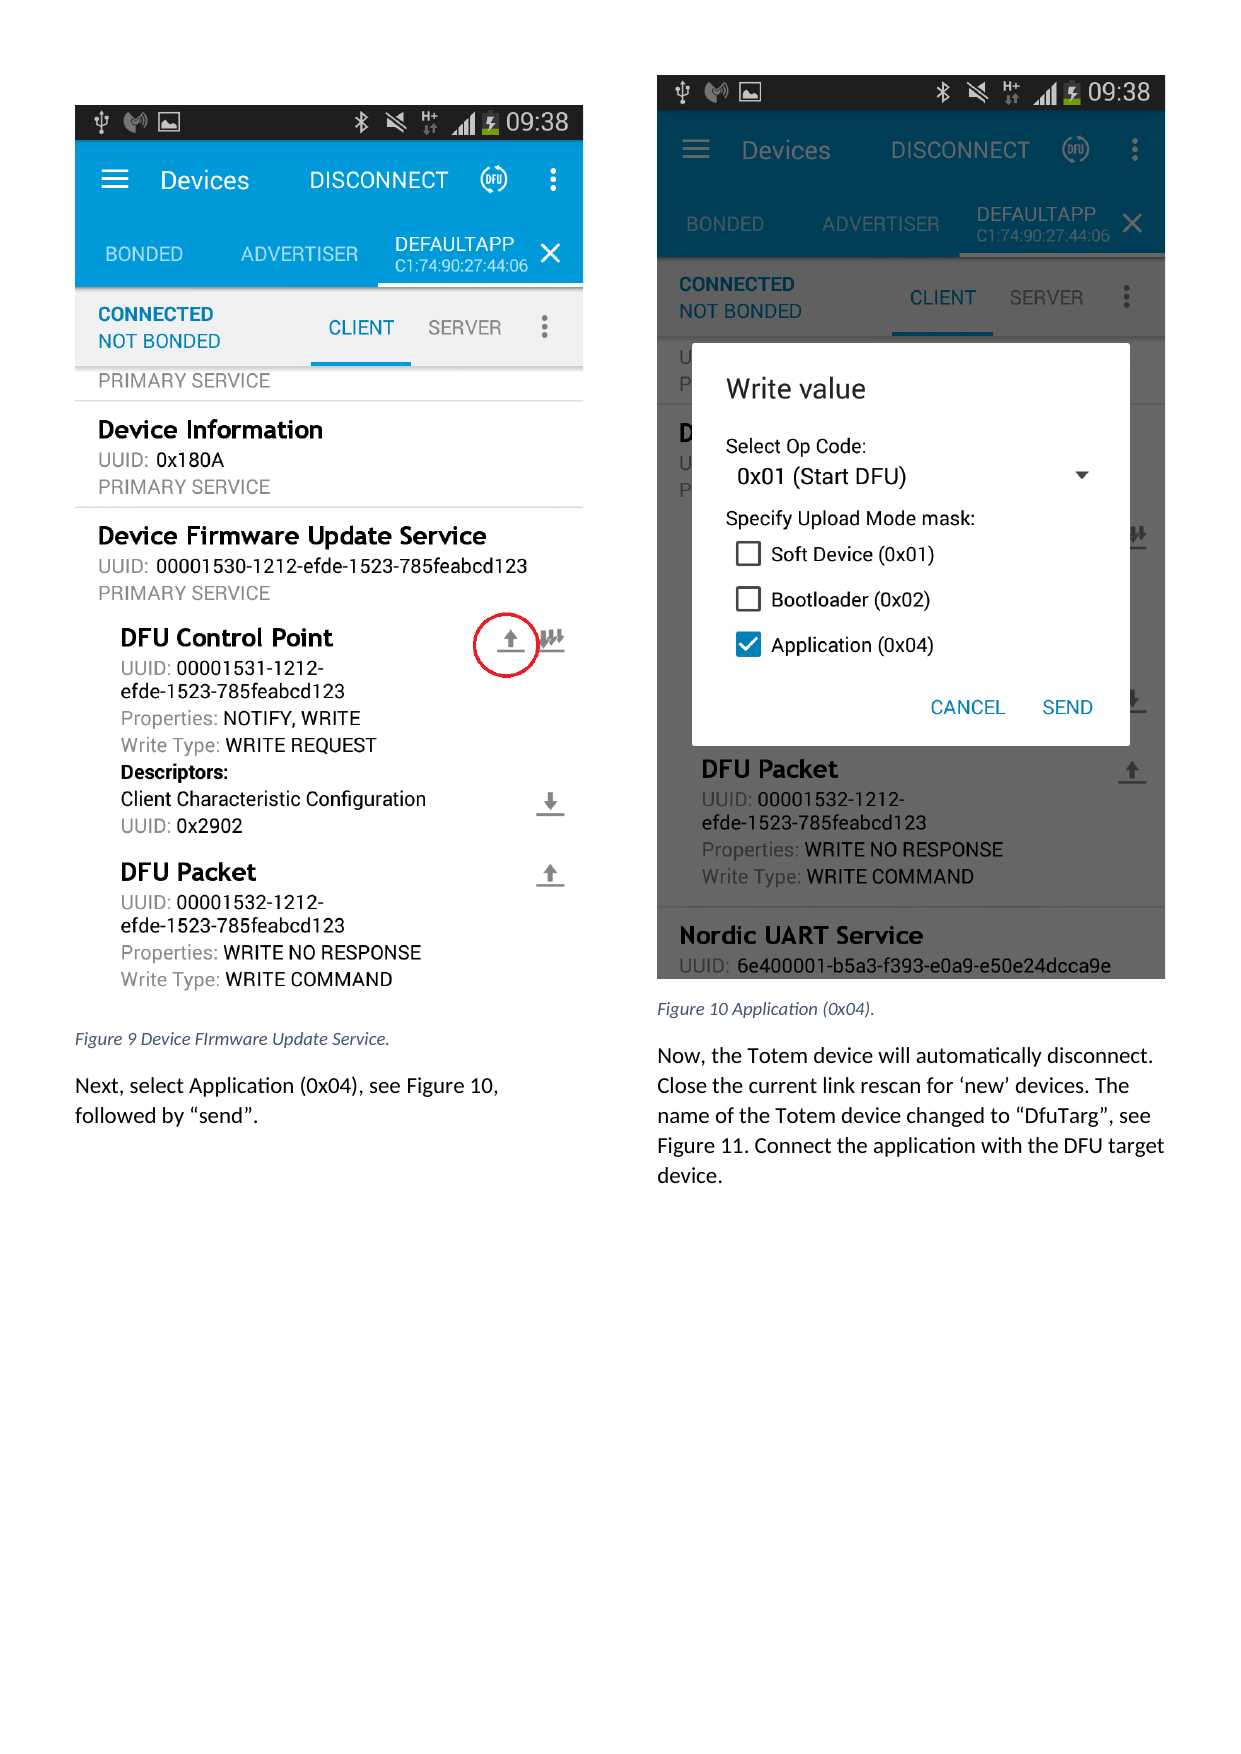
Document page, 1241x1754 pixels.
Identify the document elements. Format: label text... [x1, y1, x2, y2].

text Now, the Totem device will automatically disconnect. Close the current link rescan for ‘new’ devices. The name of the Totem device changed to “DfuTarg”, see Figure 11. Connect the application with the DFU target device. [657, 1041, 1165, 1189]
text Next, select Application (0x04), see Figure 10, followed by “send”. [75, 1071, 583, 1129]
text Figure 9 Device FIrmware Update Service. [75, 1027, 583, 1050]
text Figure 10 Application (0x04). [657, 998, 1165, 1021]
